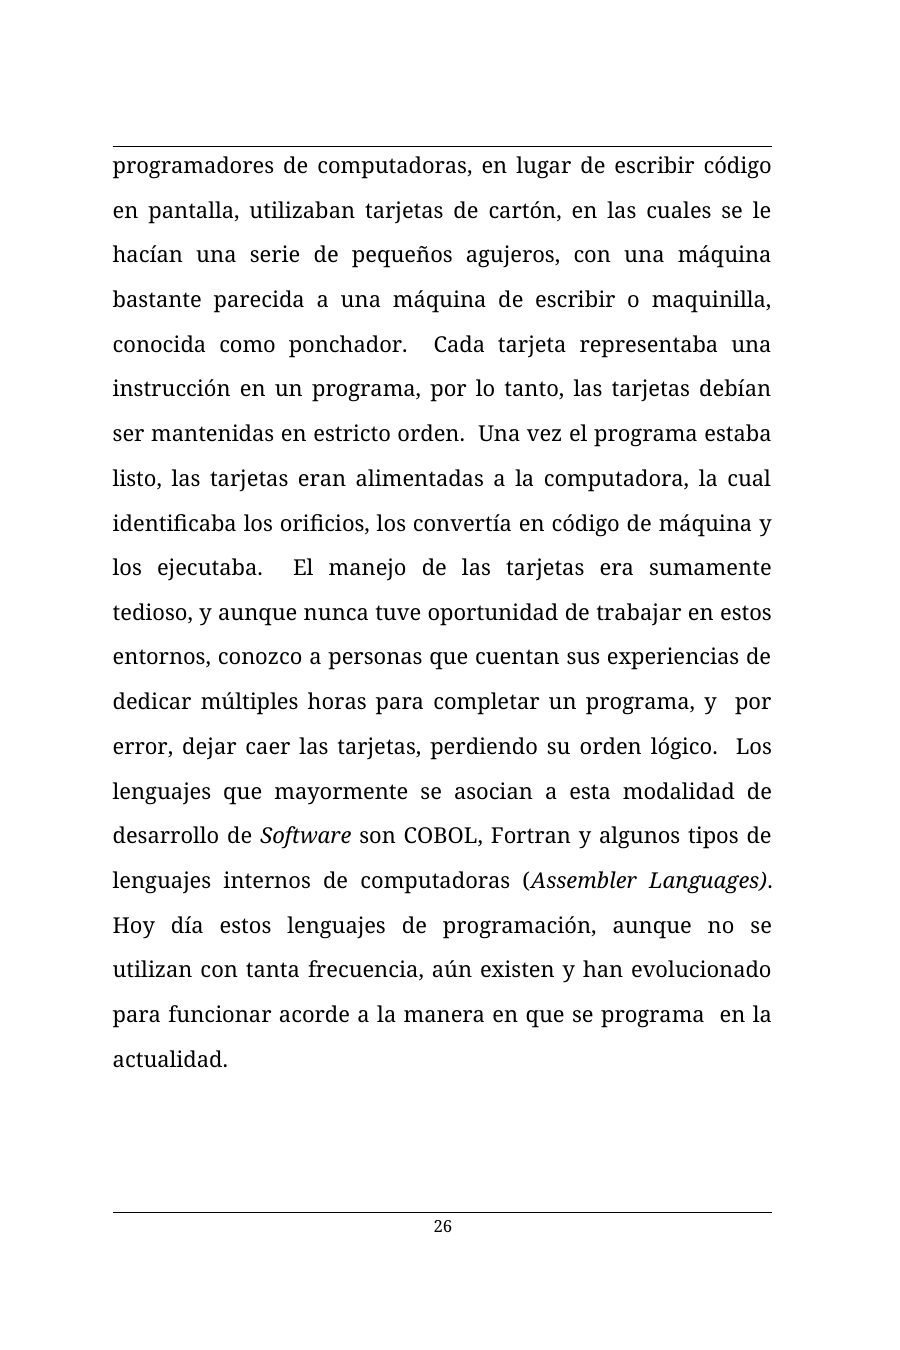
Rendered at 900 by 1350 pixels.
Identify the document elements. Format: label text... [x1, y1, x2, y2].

text programadores de computadoras, en lugar de escribir código en pantalla, utilizaban tarjetas de cartón, en las cuales se le hacían una serie de pequeños agujeros, con una máquina bastante parecida a una máquina de escribir o maquinilla, conocida como ponchador. Cada tarjeta representaba una instrucción en un programa, por lo tanto, las tarjetas debían ser mantenidas en estricto orden. Una vez el programa estaba listo, las tarjetas eran alimentadas a la computadora, la cual identificaba los orificios, los convertía en código de máquina y los ejecutaba. El manejo de las tarjetas era sumamente tedioso, y aunque nunca tuve oportunidad de trabajar en estos entornos, conozco a personas que cuentan sus experiencias de dedicar múltiples horas para completar un programa, y por error, dejar caer las tarjetas, perdiendo su orden lógico. Los lenguajes que mayormente se asocian a esta modalidad de desarrollo de Software son COBOL, Fortran y algunos tipos de lenguajes internos de computadoras (Assembler Languages). Hoy día estos lenguajes de programación, aunque no se utilizan con tanta frecuencia, aún existen y han evolucionado para funcionar acorde a la manera en que se programa en la actualidad. [112, 150, 772, 1073]
